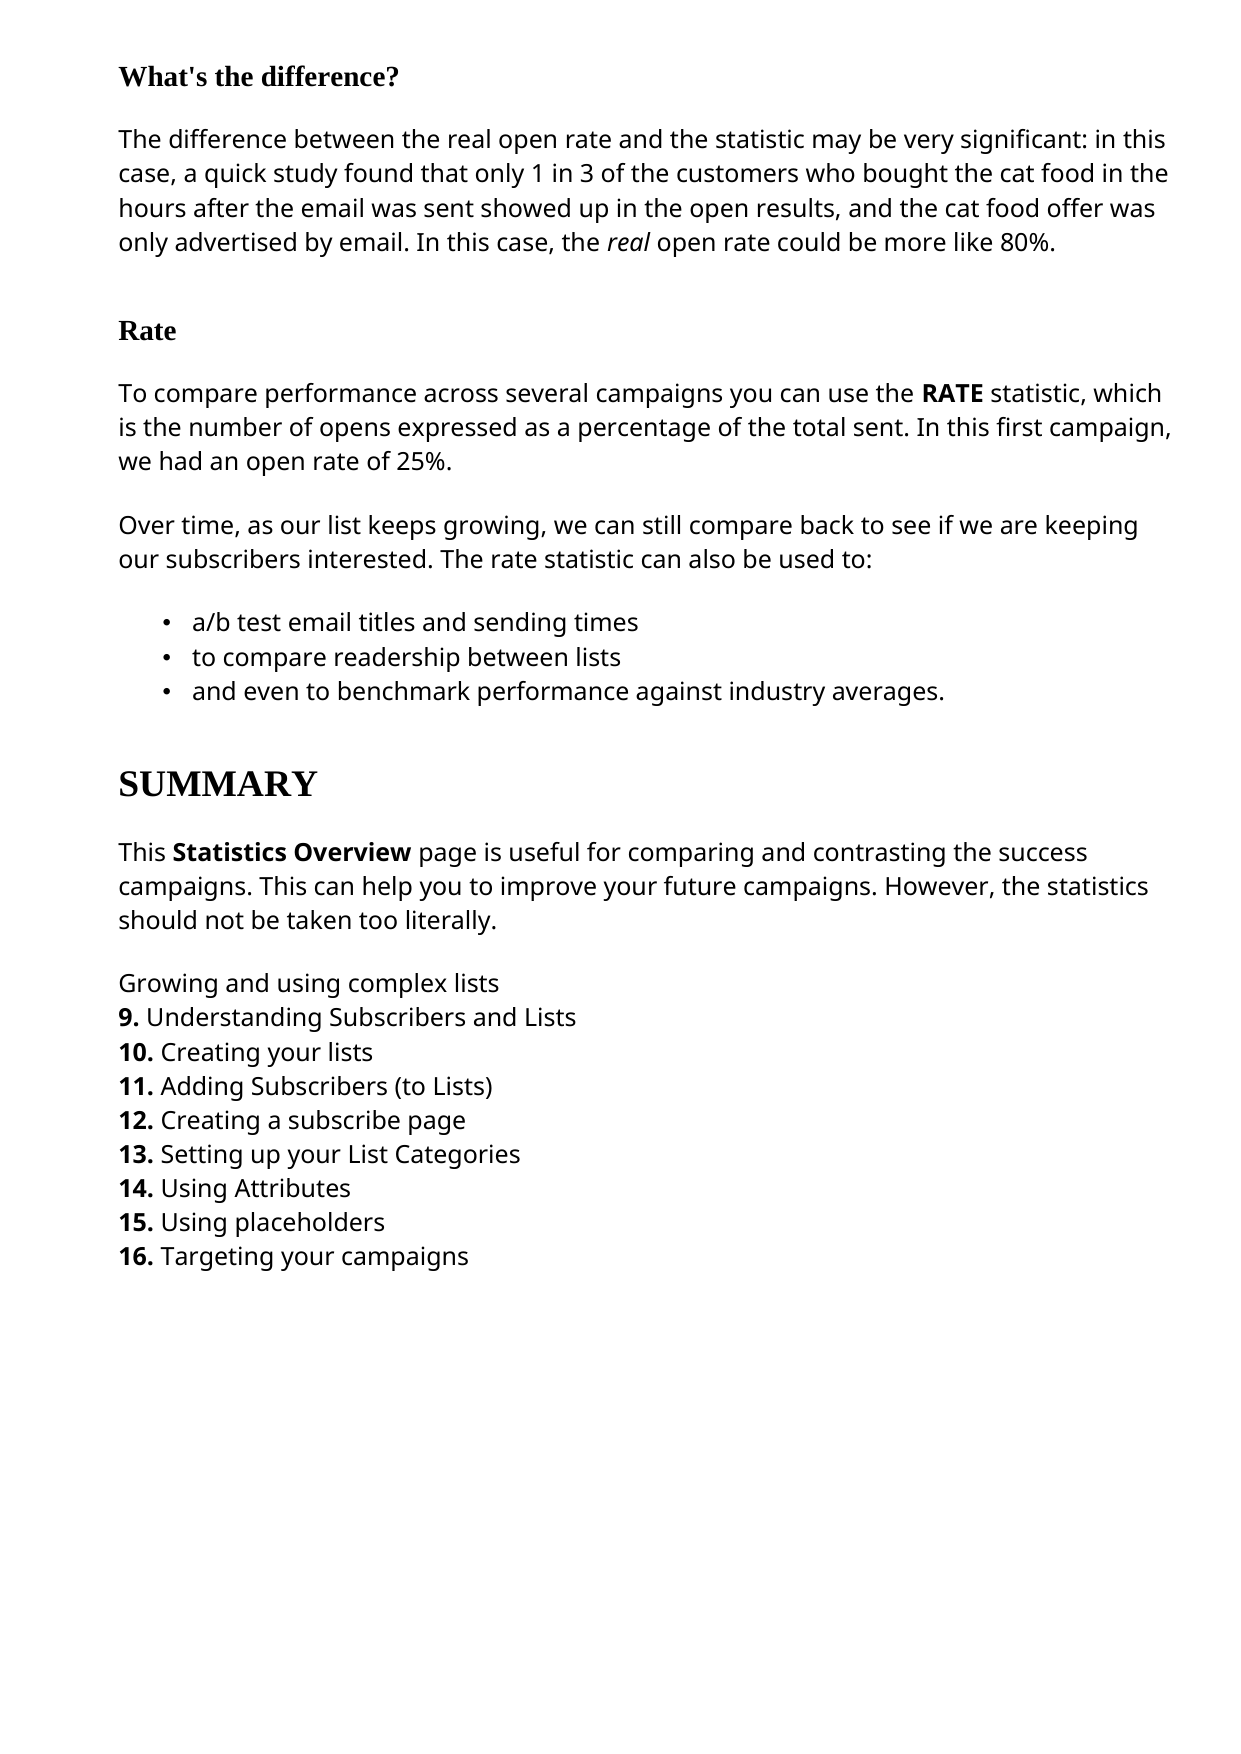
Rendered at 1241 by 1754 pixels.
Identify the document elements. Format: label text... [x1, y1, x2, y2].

text Growing and using complex lists [118, 966, 1181, 1000]
text 16. Targeting your campaigns [118, 1238, 1181, 1273]
text 12. Creating a subscribe page [118, 1102, 1181, 1136]
text 15. Using placeholders [118, 1204, 1181, 1238]
text 13. Setting up your List Categories [118, 1136, 1181, 1170]
subtitle Rate [118, 313, 1181, 346]
subtitle What's the difference? [118, 59, 1181, 93]
text To compare performance across several campaigns you can use the RATE statistic, which is the number of opens expressed as a percentage of the total sent. In this first campaign, we had an open rate of 25%. [118, 376, 1181, 478]
list to compare readership between lists [162, 639, 1181, 673]
text Over time, as our list keeps growing, we can still compare back to see if we are keeping our subscribers interested. The rate statistic can also be used to: [118, 507, 1181, 576]
list and even to benchmark performance against industry averages. [162, 673, 1181, 707]
text 9. Understanding Subscribers and Lists [118, 1000, 1181, 1034]
text 10. Creating your lists [118, 1034, 1181, 1068]
subtitle Summary [118, 762, 1181, 805]
text The difference between the real open rate and the statistic may be very significant: in this case, a quick study found that only 1 in 3 of the customers who bought the cat food in the hours after the email was sent showed up in the open results, and the cat food offer was only advertised by email. In this case, the real open rate could be more like 80%. [118, 122, 1181, 258]
text This Statistics Overview page is useful for comparing and contrasting the success campaigns. This can help you to improve your future campaigns. However, the statistics should not be taken too literally. [118, 834, 1181, 937]
text 11. Adding Subscribers (to Lists) [118, 1068, 1181, 1102]
list a/b test email titles and sending times [162, 605, 1181, 639]
text 14. Using Attributes [118, 1170, 1181, 1204]
